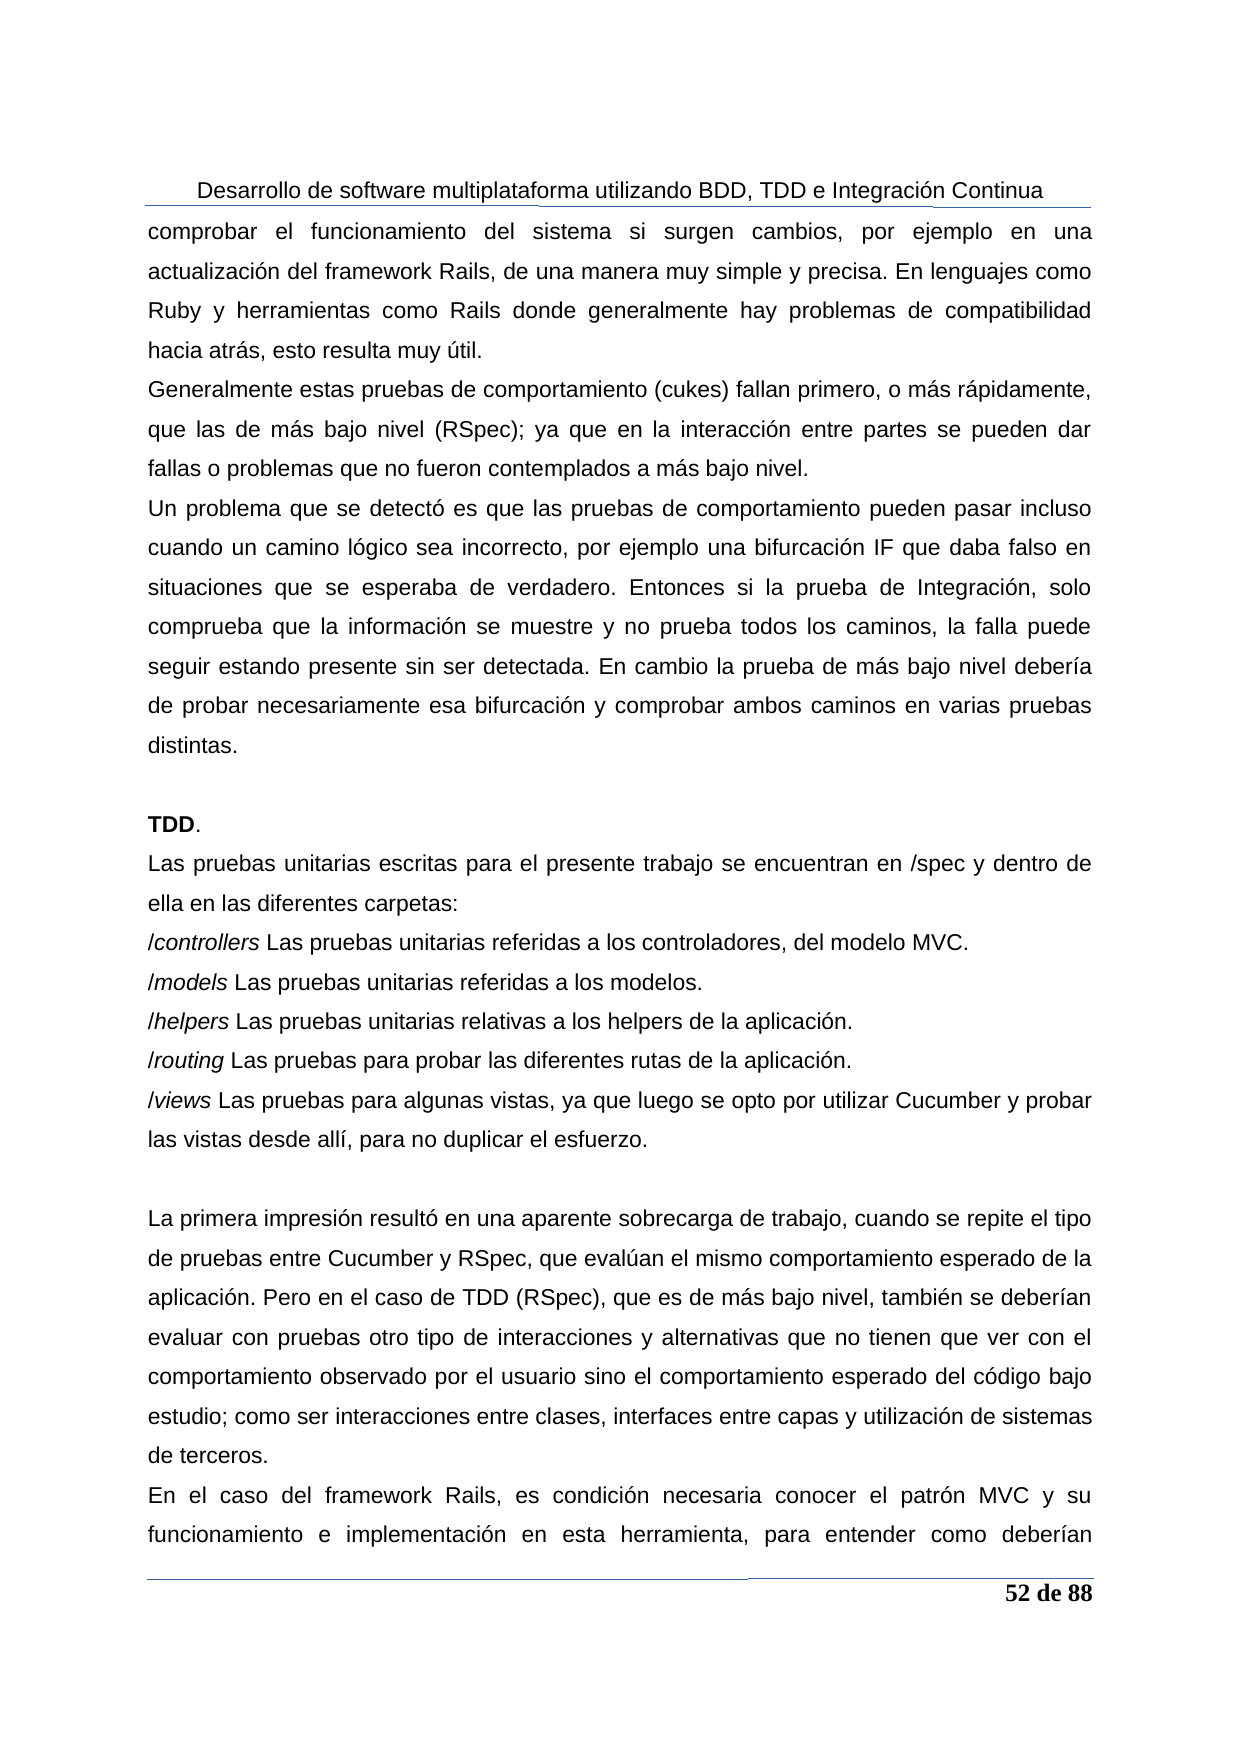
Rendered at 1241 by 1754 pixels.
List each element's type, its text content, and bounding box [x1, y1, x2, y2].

text /models Las pruebas unitarias referidas a los modelos. [148, 968, 1093, 995]
text TDD. [148, 811, 1093, 837]
text Las pruebas unitarias escritas para el presente trabajo se encuentran en /spec y dentro de ella en las diferentes carpetas: [148, 850, 1093, 916]
text /helpers Las pruebas unitarias relativas a los helpers de la aplicación. [148, 1008, 1093, 1034]
text /routing Las pruebas para probar las diferentes rutas de la aplicación. [148, 1047, 1093, 1074]
text Generalmente estas pruebas de comportamiento (cukes) fallan primero, o más rápidamente, que las de más bajo nivel (RSpec); ya que en la interacción entre partes se pueden dar fallas o problemas que no fueron contemplados a más bajo nivel. [148, 376, 1093, 482]
text Un problema que se detectó es que las pruebas de comportamiento pueden pasar incluso cuando un camino lógico sea incorrecto, por ejemplo una bifurcación IF que daba falso en situaciones que se esperaba de verdadero. Entonces si la prueba de Integración, solo comprueba que la información se muestre y no prueba todos los caminos, la falla puede seguir estando presente sin ser detectada. En cambio la prueba de más bajo nivel debería de probar necesariamente esa bifurcación y comprobar ambos caminos en varias pruebas distintas. [148, 495, 1093, 758]
text comprobar el funcionamiento del sistema si surgen cambios, por ejemplo en una actualización del framework Rails, de una manera muy simple y precisa. En lenguajes como Ruby y herramientas como Rails donde generalmente hay problemas de compatibilidad hacia atrás, esto resulta muy útil. [148, 218, 1093, 363]
text /controllers Las pruebas unitarias referidas a los controladores, del modelo MVC. [148, 929, 1093, 955]
text /views Las pruebas para algunas vistas, ya que luego se opto por utilizar Cucumber y probar las vistas desde allí, para no duplicar el esfuerzo. [148, 1087, 1093, 1153]
text La primera impresión resultó en una aparente sobrecarga de trabajo, cuando se repite el tipo de pruebas entre Cucumber y RSpec, que evalúan el mismo comportamiento esperado de la aplicación. Pero en el caso de TDD (RSpec), que es de más bajo nivel, también se deberían evaluar con pruebas otro tipo de interacciones y alternativas que no tienen que ver con el comportamiento observado por el usuario sino el comportamiento esperado del código bajo estudio; como ser interacciones entre clases, interfaces entre capas y utilización de sistemas de terceros. [148, 1205, 1093, 1468]
text En el caso del framework Rails, es condición necesaria conocer el patrón MVC y su funcionamiento e implementación en esta herramienta, para entender como deberían [148, 1482, 1093, 1547]
